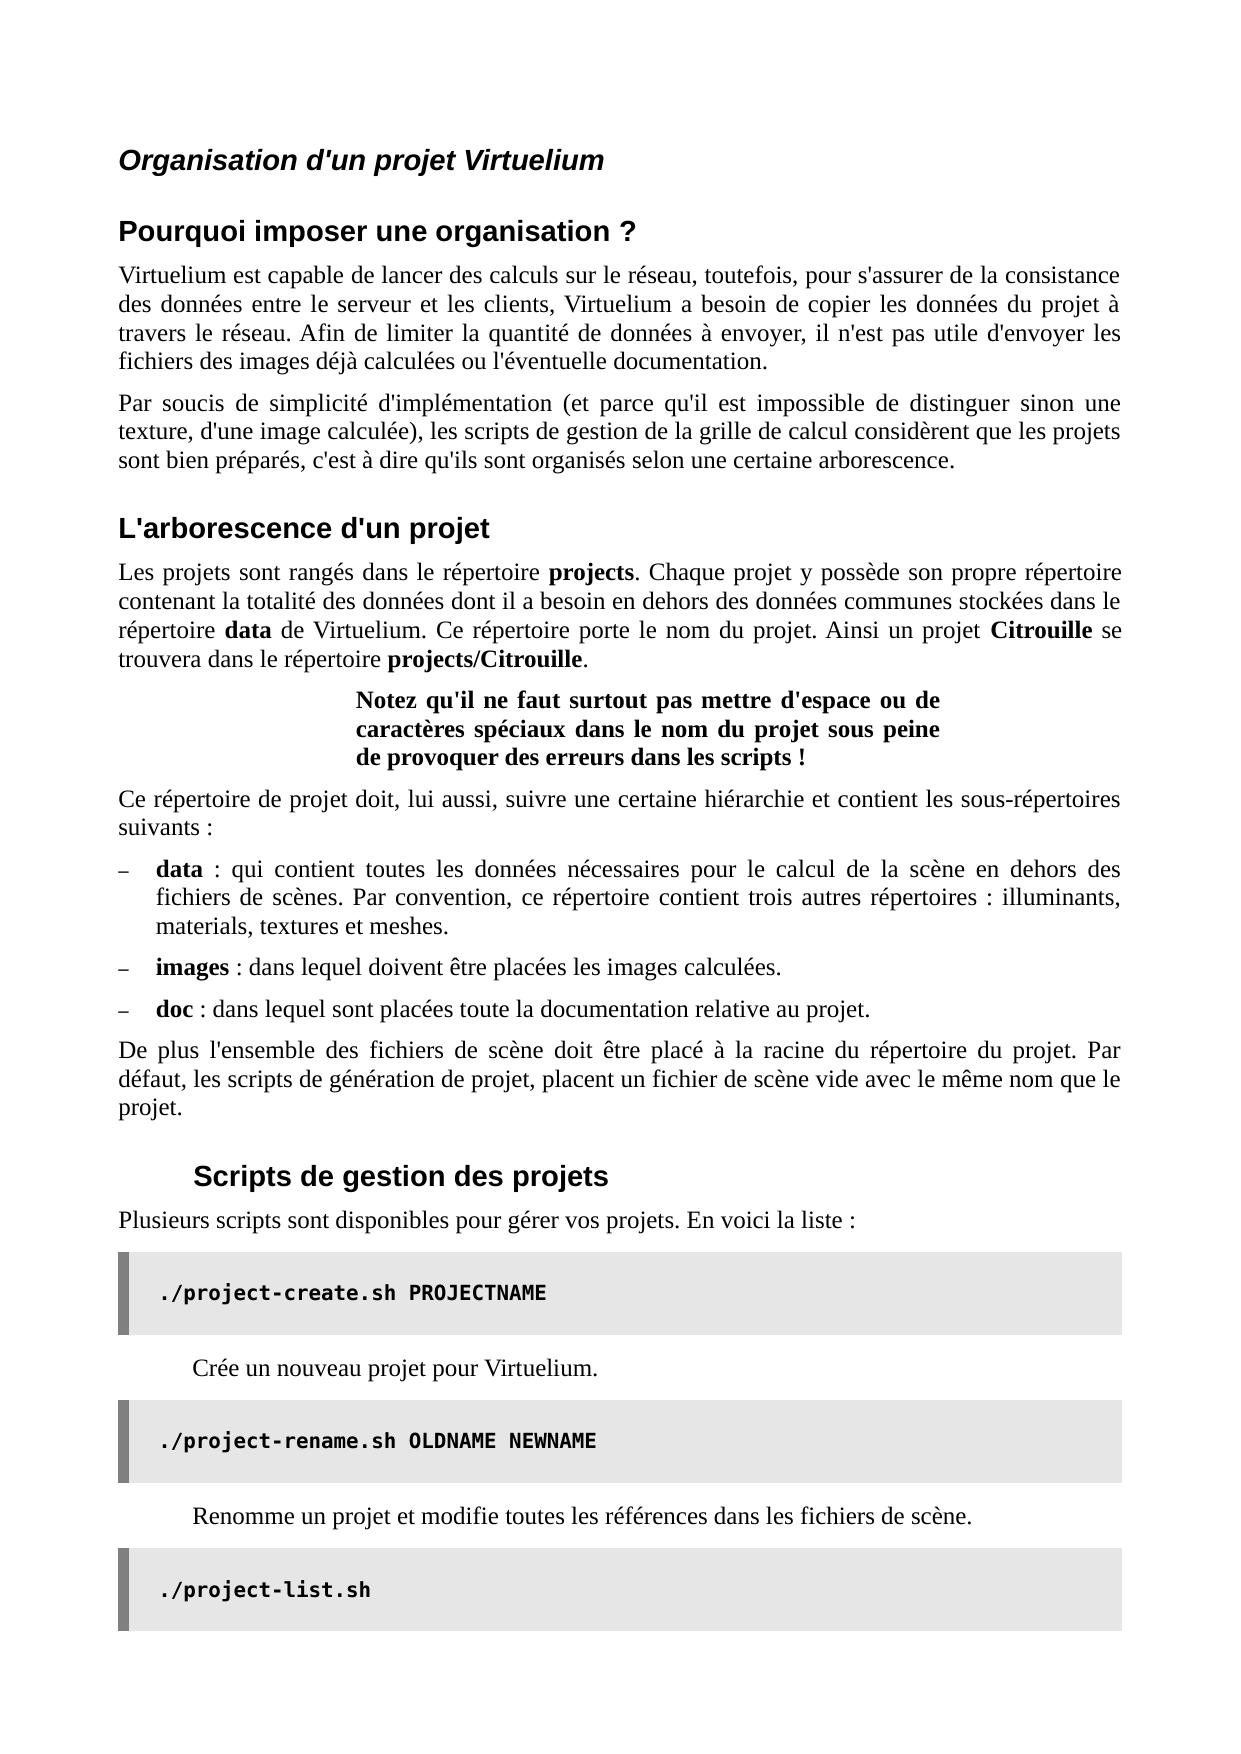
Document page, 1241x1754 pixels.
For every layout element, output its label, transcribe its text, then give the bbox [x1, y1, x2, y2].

text Crée un nouveau projet pour Virtuelium. [192, 1353, 1122, 1382]
text Virtuelium est capable de lancer des calculs sur le réseau, toutefois, pour s'assurer de la consistance des données entre le serveur et les clients, Virtuelium a besoin de copier les données du projet à travers le réseau. Afin de limiter la quantité de données à envoyer, il n'est pas utile d'envoyer les fichiers des images déjà calculées ou l'éventuelle documentation. [118, 260, 1122, 375]
subtitle L'arborescence d'un projet [118, 511, 1122, 545]
list doc : dans lequel sont placées toute la documentation relative au projet. [118, 994, 1122, 1022]
text Notez qu'il ne faut surtout pas mettre d'espace ou de caractères spéciaux dans le nom du projet sous peine de provoquer des erreurs dans les scripts ! [356, 685, 941, 771]
text Renomme un projet et modifie toutes les références dans les fichiers de scène. [192, 1501, 1122, 1530]
list data : qui contient toutes les données nécessaires pour le calcul de la scène en dehors des fichiers de scènes. Par convention, ce répertoire contient trois autres répertoires : illuminants, materials, textures et meshes. [118, 854, 1122, 940]
text Par soucis de simplicité d'implémentation (et parce qu'il est impossible de distinguer sinon une texture, d'une image calculée), les scripts de gestion de la grille de calcul considèrent que les projets sont bien préparés, c'est à dire qu'ils sont organisés selon une certaine arborescence. [118, 388, 1122, 474]
text De plus l'ensemble des fichiers de scène doit être placé à la racine du répertoire du projet. Par défaut, les scripts de génération de projet, placent un fichier de scène vide avec le même nom que le projet. [118, 1035, 1122, 1121]
text Les projets sont rangés dans le répertoire projects. Chaque projet y possède son propre répertoire contenant la totalité des données dont il a besoin en dehors des données communes stockées dans le répertoire data de Virtuelium. Ce répertoire porte le nom du projet. Ainsi un projet Citrouille se trouvera dans le répertoire projects/Citrouille. [118, 557, 1122, 672]
text ./project-rename.sh OLDNAME NEWNAME [129, 1400, 1122, 1483]
subtitle Organisation d'un projet Virtuelium [118, 143, 1122, 177]
text Ce répertoire de projet doit, lui aussi, suivre une certaine hiérarchie et contient les sous-répertoires suivants : [118, 784, 1122, 841]
subtitle Pourquoi imposer une organisation ? [118, 214, 1122, 248]
text Plusieurs scripts sont disponibles pour gérer vos projets. En voici la liste : [118, 1205, 1122, 1233]
text ./project-list.sh [129, 1548, 1122, 1631]
subtitle Scripts de gestion des projets [118, 1159, 1122, 1192]
text ./project-create.sh PROJECTNAME [129, 1252, 1122, 1335]
list images : dans lequel doivent être placées les images calculées. [118, 952, 1122, 981]
